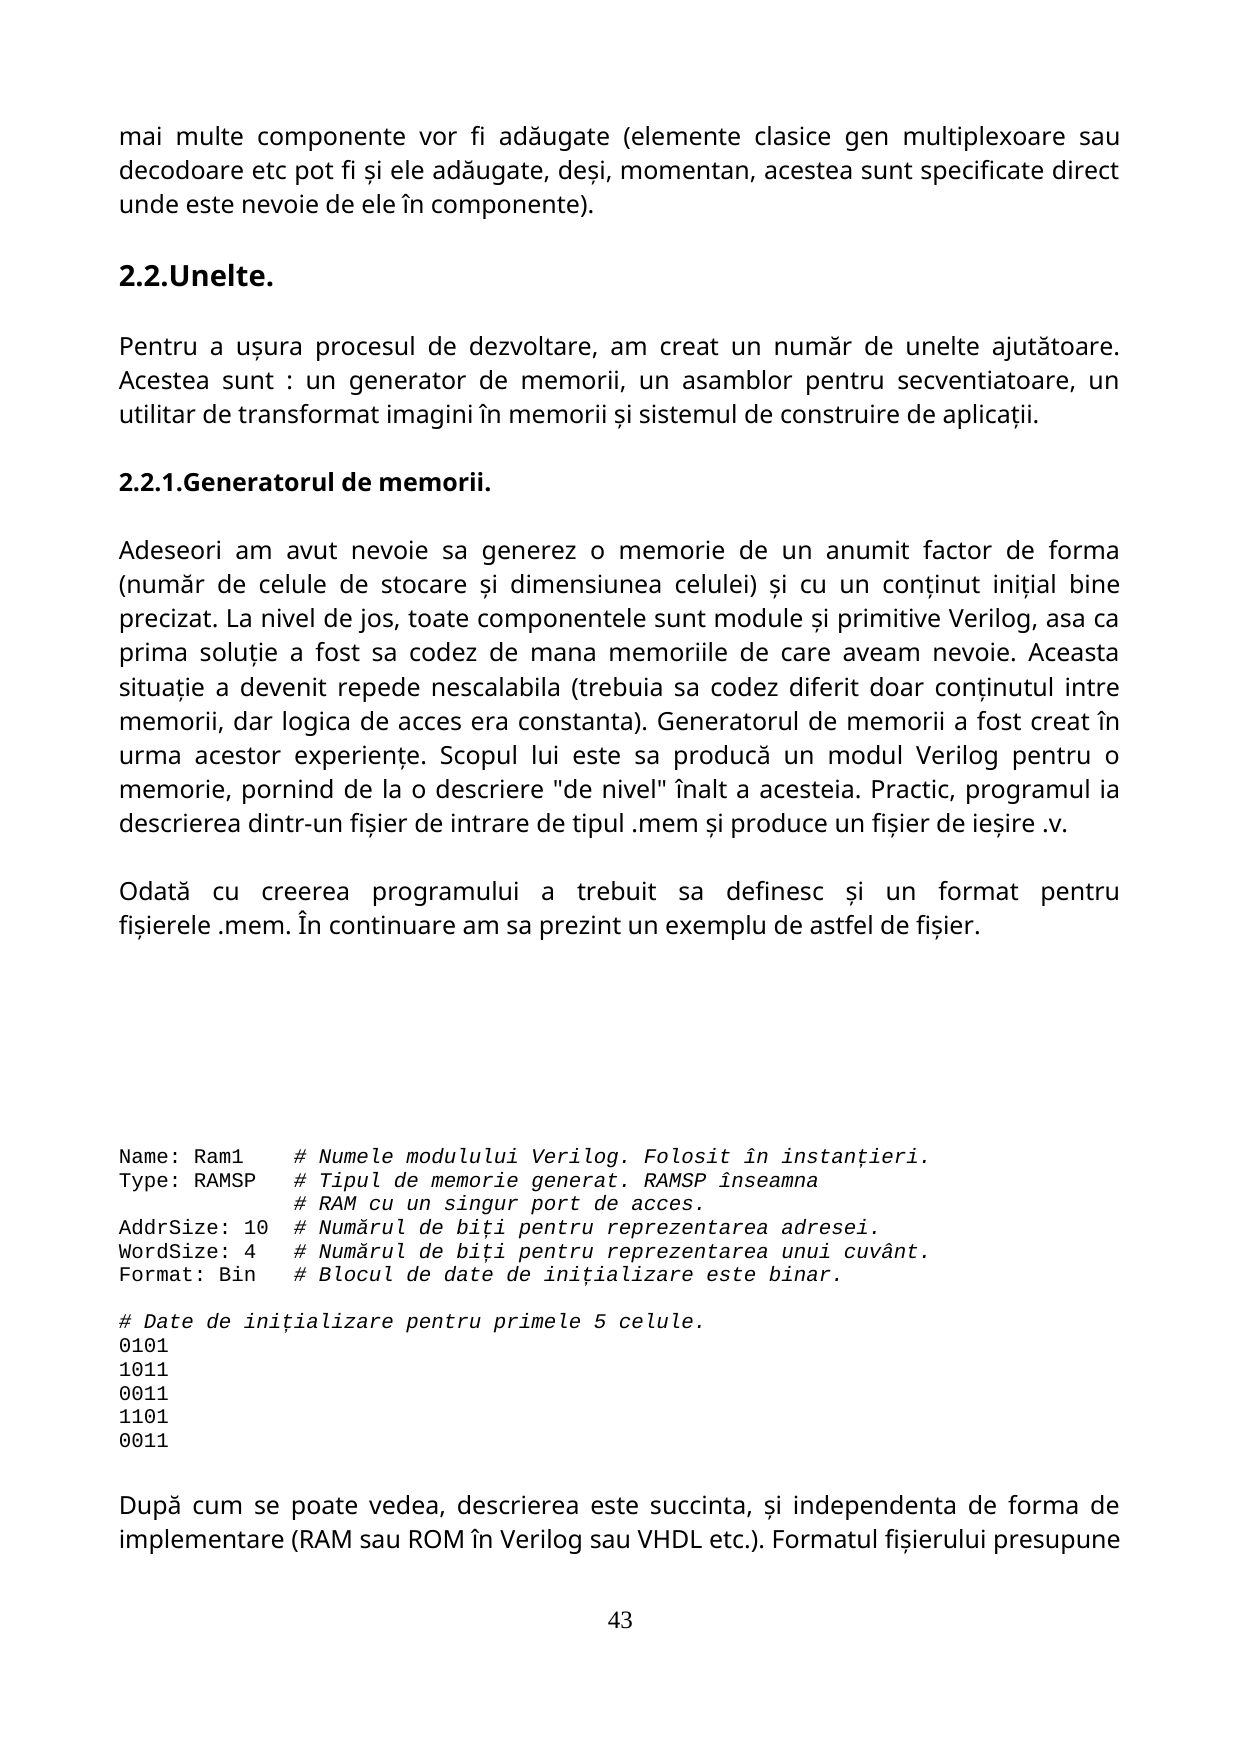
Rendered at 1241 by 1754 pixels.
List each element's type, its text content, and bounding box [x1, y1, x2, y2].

text # RAM cu un singur port de acces. [118, 1193, 1122, 1217]
text 2.2.1.Generatorul de memorii. [118, 465, 1122, 499]
text Type: RAMSP # Tipul de memorie generat. RAMSP înseamna [118, 1170, 1122, 1193]
text WordSize: 4 # Numărul de biți pentru reprezentarea unui cuvânt. [118, 1241, 1122, 1264]
text După cum se poate vedea, descrierea este succinta, și independenta de forma de implementare (RAM sau ROM în Verilog sau VHDL etc.). Formatul fișierului presupune [118, 1487, 1122, 1556]
text 0101 [118, 1335, 1122, 1359]
text # Date de inițializare pentru primele 5 celule. [118, 1312, 1122, 1335]
text Name: Ram1 # Numele modulului Verilog. Folosit în instanțieri. [118, 1146, 1122, 1170]
text 0011 [118, 1430, 1122, 1453]
text 0011 [118, 1382, 1122, 1406]
text AddrSize: 10 # Numărul de biți pentru reprezentarea adresei. [118, 1217, 1122, 1241]
text Format: Bin # Blocul de date de inițializare este binar. [118, 1264, 1122, 1288]
text 2.2.Unelte. [118, 255, 1122, 294]
text Odată cu creerea programului a trebuit sa definesc și un format pentru fișierele .mem. În continuare am sa prezint un exemplu de astfel de fișier. [118, 873, 1122, 942]
text 1011 [118, 1359, 1122, 1382]
text Adeseori am avut nevoie sa generez o memorie de un anumit factor de forma (număr de celule de stocare și dimensiunea celulei) și cu un conținut inițial bine precizat. La nivel de jos, toate componentele sunt module și primitive Verilog, asa ca prima soluție a fost sa codez de mana memoriile de care aveam nevoie. Aceasta situație a devenit repede nescalabila (trebuia sa codez diferit doar conținutul intre memorii, dar logica de acces era constanta). Generatorul de memorii a fost creat în urma acestor experiențe. Scopul lui este sa producă un modul Verilog pentru o memorie, pornind de la o descriere "de nivel" înalt a acesteia. Practic, programul ia descrierea dintr-un fișier de intrare de tipul .mem și produce un fișier de ieșire .v. [118, 533, 1122, 839]
text mai multe componente vor fi adăugate (elemente clasice gen multiplexoare sau decodoare etc pot fi și ele adăugate, deși, momentan, acestea sunt specificate direct unde este nevoie de ele în componente). [118, 118, 1122, 221]
text Pentru a ușura procesul de dezvoltare, am creat un număr de unelte ajutătoare. Acestea sunt : un generator de memorii, un asamblor pentru secventiatoare, un utilitar de transformat imagini în memorii și sistemul de construire de aplicații. [118, 328, 1122, 431]
text 1101 [118, 1406, 1122, 1430]
